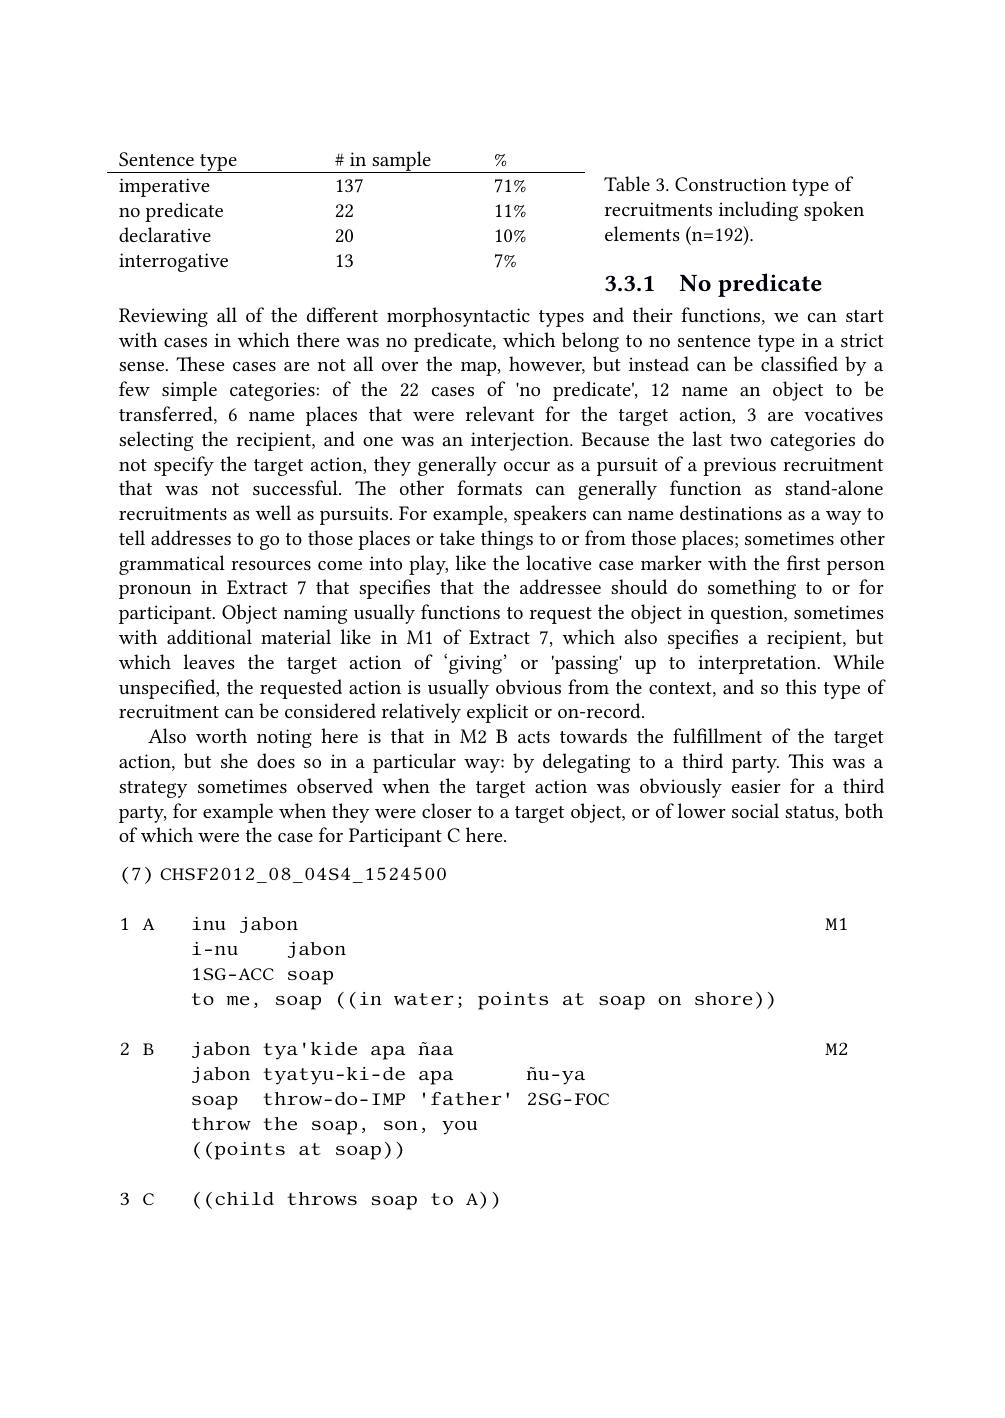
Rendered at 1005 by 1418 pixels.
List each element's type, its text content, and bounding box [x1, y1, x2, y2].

table_cell interrogative [107, 247, 323, 272]
table_cell 22 [323, 198, 482, 222]
table_cell 13 [323, 247, 482, 272]
subtitle No predicate [118, 271, 886, 296]
table_cell 137 [323, 173, 482, 198]
table_cell 20 [323, 222, 482, 247]
text Table 3. Construction type of recruitments including spoken elements (n=192). [585, 147, 886, 246]
table_cell declarative [107, 222, 323, 247]
table_cell 11% [482, 198, 585, 222]
table_cell 10% [482, 222, 585, 247]
table_cell 71% [482, 173, 585, 198]
table_cell 7% [482, 247, 585, 272]
table_cell imperative [107, 173, 323, 198]
list CHSF2012_08_04S4_1524500 1 A inu jabon M1 i-nu jabon 1SG-ACC soap to me, soap ((in water; points at soap on shore)) 2 B jabon tya'kide apa ñaa M2 jabon tyatyu-ki-de apa ñu-ya soap throw-do-IMP 'father' 2SG-FOC throw the soap, son, you ((points at soap)) 3 C ((child throws soap to A)) [118, 860, 886, 1210]
table_header # in sample [323, 147, 482, 172]
table_header % [482, 147, 585, 172]
text Reviewing all of the different morphosyntactic types and their functions, we can start with cases in which there was no predicate, which belong to no sentence type in a strict sense. These cases are not all over the map, however, but instead can be classified by a few simple categories: of the 22 cases of 'no predicate', 12 name an object to be transferred, 6 name places that were relevant for the target action, 3 are vocatives selecting the recipient, and one was an interjection. Because the last two categories do not specify the target action, they generally occur as a pursuit of a previous recruitment that was not successful. The other formats can generally function as stand-alone recruitments as well as pursuits. For example, speakers can name destinations as a way to tell addresses to go to those places or take things to or from those places; sometimes other grammatical resources come into play, like the locative case marker with the first person pronoun in Extract 7 that specifies that the addressee should do something to or for participant. Object naming usually functions to request the object in question, sometimes with additional material like in M1 of Extract 7, which also specifies a recipient, but which leaves the target action of ‘giving’ or 'passing' up to interpretation. While unspecified, the requested action is usually obvious from the context, and so this type of recruitment can be considered relatively explicit or on-record. [118, 302, 886, 724]
table_header Sentence type [107, 147, 323, 172]
table_cell no predicate [107, 198, 323, 222]
text Also worth noting here is that in M2 B acts towards the fulfillment of the target action, but she does so in a particular way: by delegating to a third party. This was a strategy sometimes observed when the target action was obviously easier for a third party, for example when they were closer to a target object, or of lower social status, both of which were the case for Participant C here. [118, 724, 886, 848]
